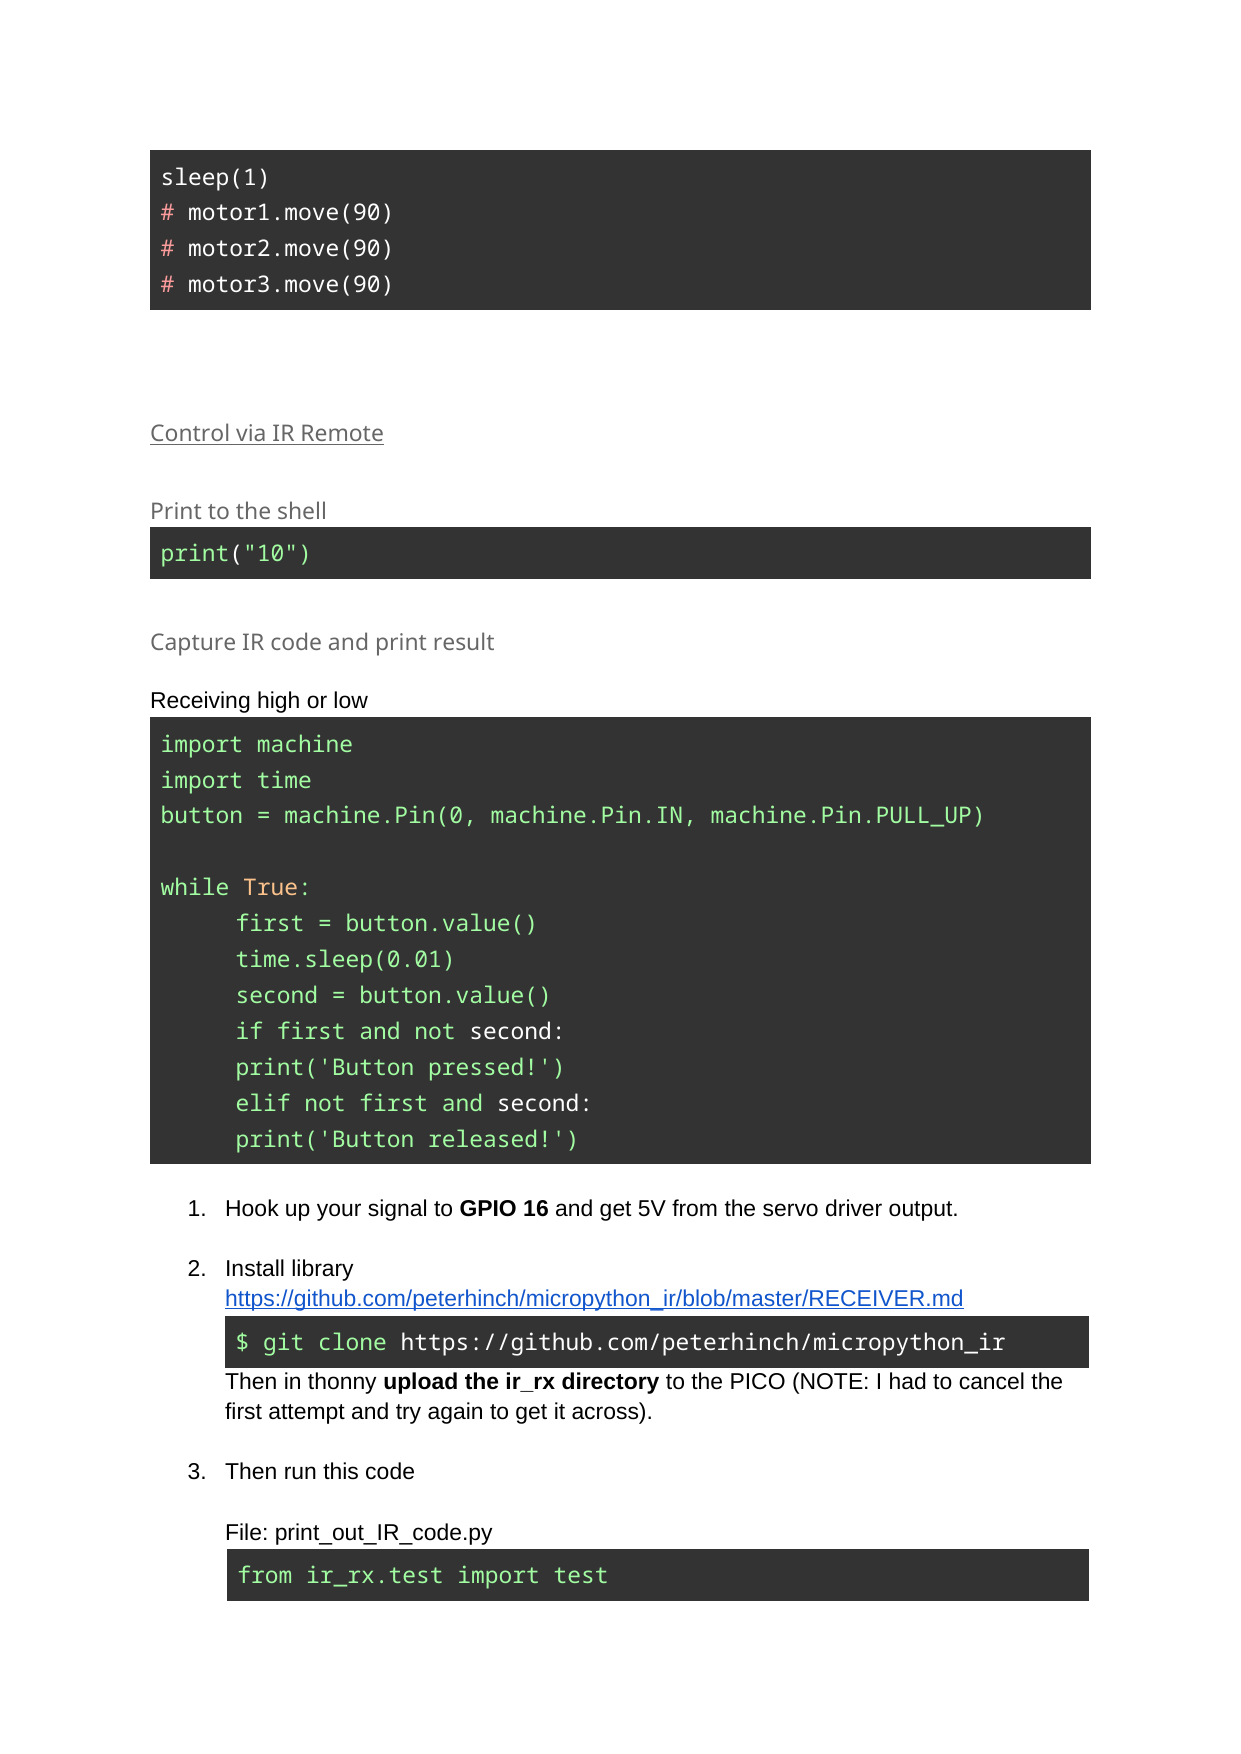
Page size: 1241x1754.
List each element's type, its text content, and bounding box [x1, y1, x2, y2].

text File: print_out_IR_code.py [150, 1519, 1090, 1545]
list Install library https://github.com/peterhinch/micropython_ir/blob/master/RECEIVER.md [187, 1255, 1090, 1312]
subtitle Control via IR Remote [150, 417, 1090, 448]
table_header import machine import time button = machine.Pin(0, machine.Pin.IN, machine.Pin.PULL_UP) while True: first = button.value() time.sleep(0.01) second = button.value() if first and not second: print('Button pressed!') elif not first and second: print('Button released!') [150, 717, 1091, 1164]
table_header $ git clone https://github.com/peterhinch/micropython_ir [225, 1316, 1089, 1368]
list Hook up your signal to GPIO 16 and get 5V from the servo driver output. [187, 1195, 1090, 1251]
text Receiving high or low [150, 687, 1090, 713]
table_header from ir_rx.test import test [227, 1549, 1089, 1601]
subtitle Print to the shell [150, 495, 1090, 527]
table_header sleep(1) # motor1.move(90) # motor2.move(90) # motor3.move(90) [150, 150, 1091, 310]
table_header print("10") [150, 527, 1091, 579]
subtitle Capture IR code and print result [150, 626, 1090, 657]
text Then in thonny upload the ir_rx directory to the PICO (NOTE: I had to cancel the first attempt and try again to get it across). [225, 1368, 1090, 1454]
list Then run this code [187, 1458, 1090, 1485]
